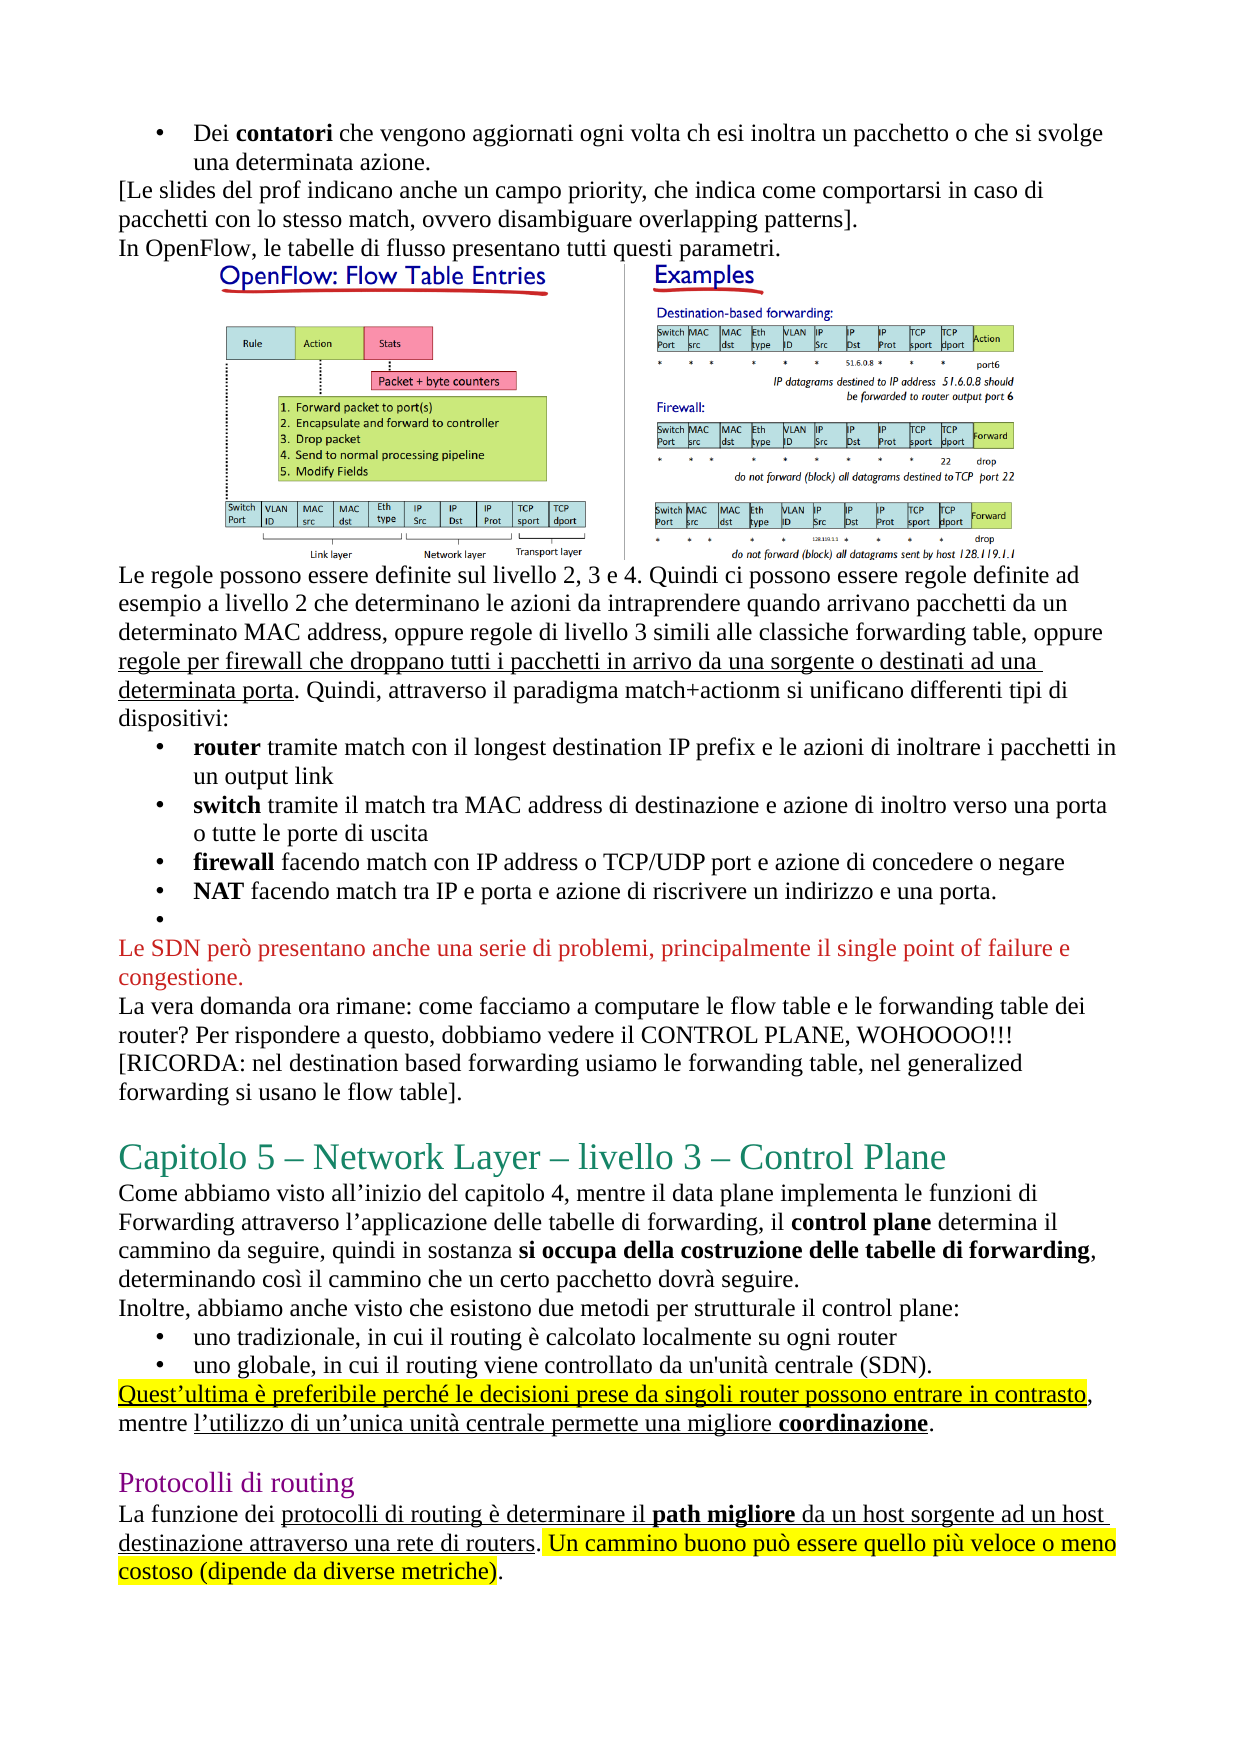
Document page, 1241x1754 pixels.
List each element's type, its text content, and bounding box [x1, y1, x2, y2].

text Inoltre, abbiamo anche visto che esistono due metodi per strutturale il control plane: [118, 1293, 1122, 1322]
text La vera domanda ora rimane: come facciamo a computare le flow table e le forwanding table dei router? Per rispondere a questo, dobbiamo vedere il CONTROL PLANE, WOHOOOO!!! [RICORDA: nel destination based forwarding usiamo le forwanding table, nel generalized forwarding si usano le flow table]. [118, 991, 1122, 1106]
text [Le slides del prof indicano anche un campo priority, che indica come comportarsi in caso di pacchetti con lo stesso match, ovvero disambiguare overlapping patterns]. [118, 176, 1122, 233]
text Le SDN però presentano anche una serie di problemi, principalmente il single point of failure e congestione. [118, 933, 1122, 991]
text Come abbiamo visto all’inizio del capitolo 4, mentre il data plane implementa le funzioni di Forwarding attraverso l’applicazione delle tabelle di forwarding, il control plane determina il cammino da seguire, quindi in sostanza si occupa della costruzione delle tabelle di forwarding, determinando così il cammino che un certo pacchetto dovrà seguire. [118, 1178, 1122, 1293]
text In OpenFlow, le tabelle di flusso presentano tutti questi parametri. [118, 233, 1122, 262]
list Dei contatori che vengono aggiornati ogni volta ch esi inoltra un pacchetto o che si svolge una determinata azione. [156, 118, 1122, 176]
text Quest’ultima è preferibile perché le decisioni prese da singoli router possono entrare in contrasto, mentre l’utilizzo di un’unica unità centrale permette una migliore coordinazione. [118, 1379, 1122, 1437]
list uno globale, in cui il routing viene controllato da un'unità centrale (SDN). [156, 1350, 1122, 1379]
text La funzione dei protocolli di routing è determinare il path migliore da un host sorgente ad un host destinazione attraverso una rete di routers. Un cammino buono può essere quello più veloce o meno costoso (dipende da diverse metriche). [118, 1499, 1122, 1585]
picture [219, 264, 1021, 560]
list router tramite match con il longest destination IP prefix e le azioni di inoltrare i pacchetti in un output link [156, 732, 1122, 790]
text Le regole possono essere definite sul livello 2, 3 e 4. Quindi ci possono essere regole definite ad esempio a livello 2 che determinano le azioni da intraprendere quando arrivano pacchetti da un determinato MAC address, oppure regole di livello 3 simili alle classiche forwarding table, oppure regole per firewall che droppano tutti i pacchetti in arrivo da una sorgente o destinati ad una determinata porta. Quindi, attraverso il paradigma match+actionm si unificano differenti tipi di dispositivi: [118, 262, 1122, 732]
list uno tradizionale, in cui il routing è calcolato localmente su ogni router [156, 1322, 1122, 1350]
text Protocolli di routing [118, 1465, 1122, 1499]
list NAT facendo match tra IP e porta e azione di riscrivere un indirizzo e una porta. [156, 876, 1122, 905]
list switch tramite il match tra MAC address di destinazione e azione di inoltro verso una porta o tutte le porte di uscita [156, 790, 1122, 847]
list firewall facendo match con IP address o TCP/UDP port e azione di concedere o negare [156, 847, 1122, 876]
text Capitolo 5 – Network Layer – livello 3 – Control Plane [118, 1135, 1122, 1178]
